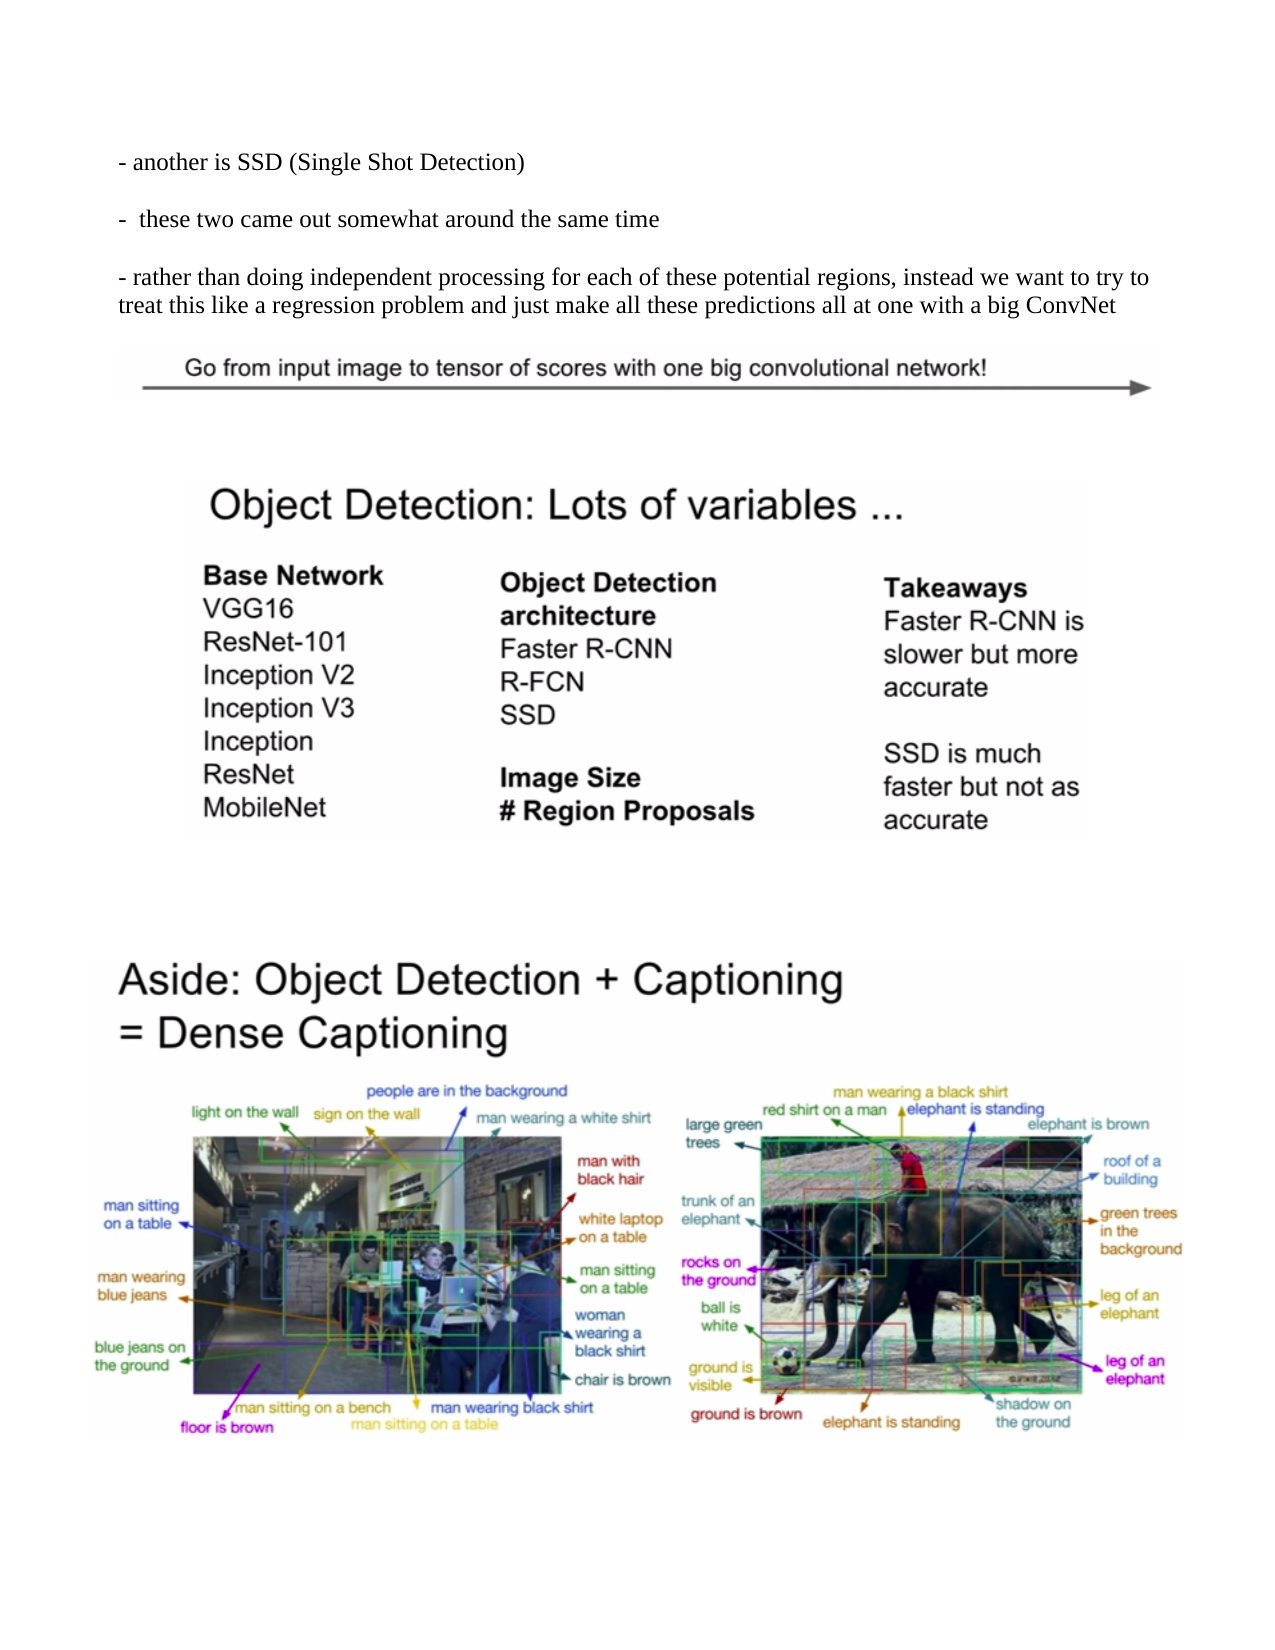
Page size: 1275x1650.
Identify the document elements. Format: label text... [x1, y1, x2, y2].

text - these two came out somewhat around the same time [118, 204, 1157, 233]
text - rather than doing independent processing for each of these potential regions, instead we want to try to treat this like a regression problem and just make all these predictions all at one with a big ConvNet [118, 262, 1157, 319]
picture [186, 485, 1089, 837]
picture [118, 348, 1157, 399]
text - another is SSD (Single Shot Detection) [118, 147, 1157, 176]
picture [92, 959, 1183, 1441]
